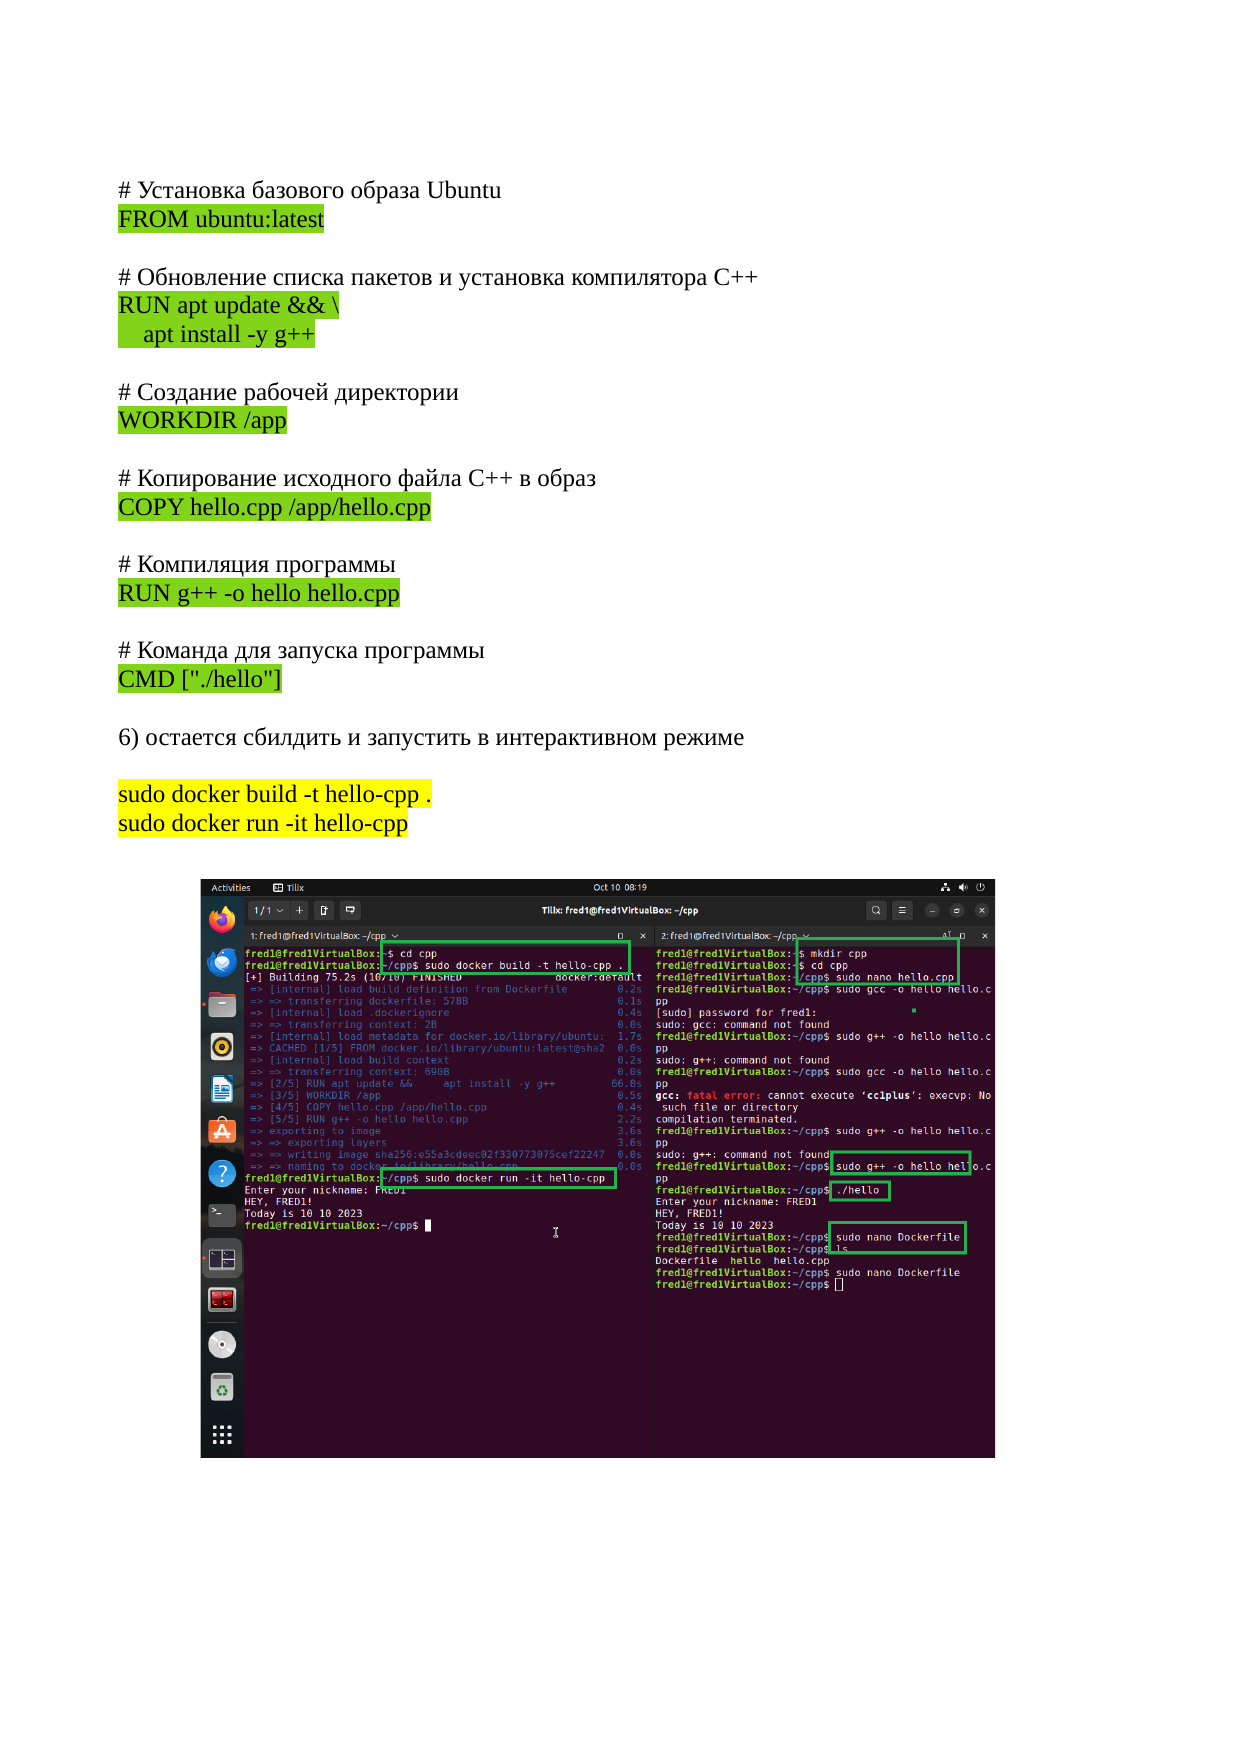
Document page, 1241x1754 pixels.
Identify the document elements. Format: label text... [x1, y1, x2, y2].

text FROM ubuntu:latest [118, 204, 1122, 233]
text # Копирование исходного файла C++ в образ [118, 463, 1122, 492]
picture [200, 879, 996, 1458]
text # Установка базового образа Ubuntu [118, 176, 1122, 204]
text # Создание рабочей директории [118, 377, 1122, 406]
text CMD ["./hello"] [118, 664, 1122, 693]
text # Компиляция программы [118, 549, 1122, 578]
text WORKDIR /app [118, 406, 1122, 434]
text RUN apt update && \ [118, 291, 1122, 319]
text RUN g++ -o hello hello.cpp [118, 578, 1122, 607]
text sudo docker run -it hello-cpp [118, 808, 1122, 837]
text COPY hello.cpp /app/hello.cpp [118, 492, 1122, 521]
text # Команда для запуска программы [118, 636, 1122, 664]
text # Обновление списка пакетов и установка компилятора C++ [118, 262, 1122, 291]
text sudo docker build -t hello-cpp . [118, 779, 1122, 808]
text apt install -y g++ [118, 319, 1122, 348]
text 6) остается сбилдить и запустить в интерактивном режиме [118, 722, 1122, 751]
